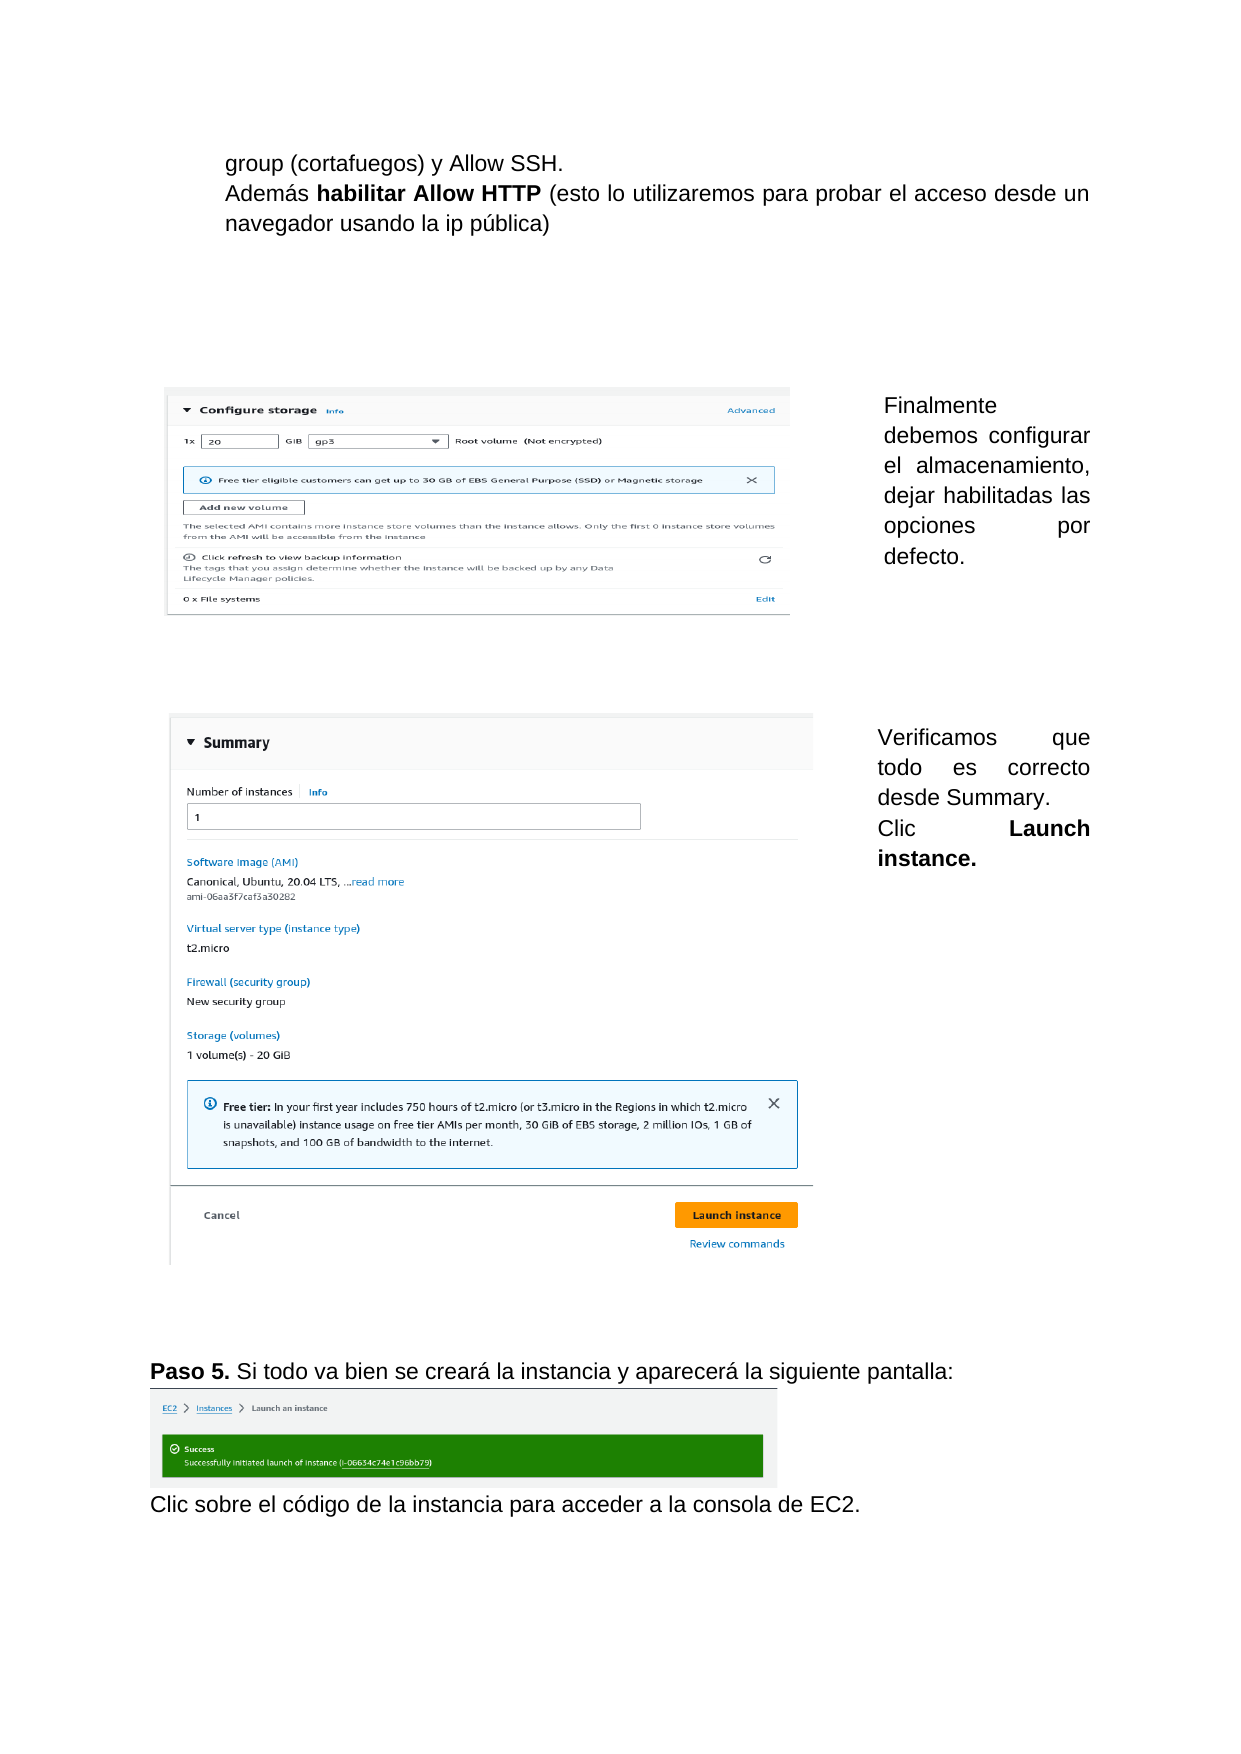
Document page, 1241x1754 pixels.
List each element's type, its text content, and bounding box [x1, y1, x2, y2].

picture [476, 713, 814, 1265]
text [195, 814, 476, 871]
picture [604, 1388, 778, 1428]
text [225, 392, 458, 569]
text [195, 724, 476, 811]
text Clic Launch instance. [814, 814, 1090, 871]
text Además habilitar Allow HTTP (esto lo utilizaremos para probar el acceso desde un navegador usando la ip pública) [225, 180, 1090, 237]
text Verificamos que todo es correcto desde Summary. [814, 724, 1090, 811]
text group (cortafuegos) y Allow SSH. [225, 150, 1090, 176]
picture [458, 387, 790, 616]
text Finalmente debemos configurar el almacenamiento, dejar habilitadas las opciones por defecto. [790, 392, 1090, 569]
text Paso 5. Si todo va bien se creará la instancia y aparecerá la siguiente pantalla: [150, 1358, 1090, 1385]
text Clic sobre el código de la instancia para acceder a la consola de EC2. [150, 1491, 1090, 1518]
